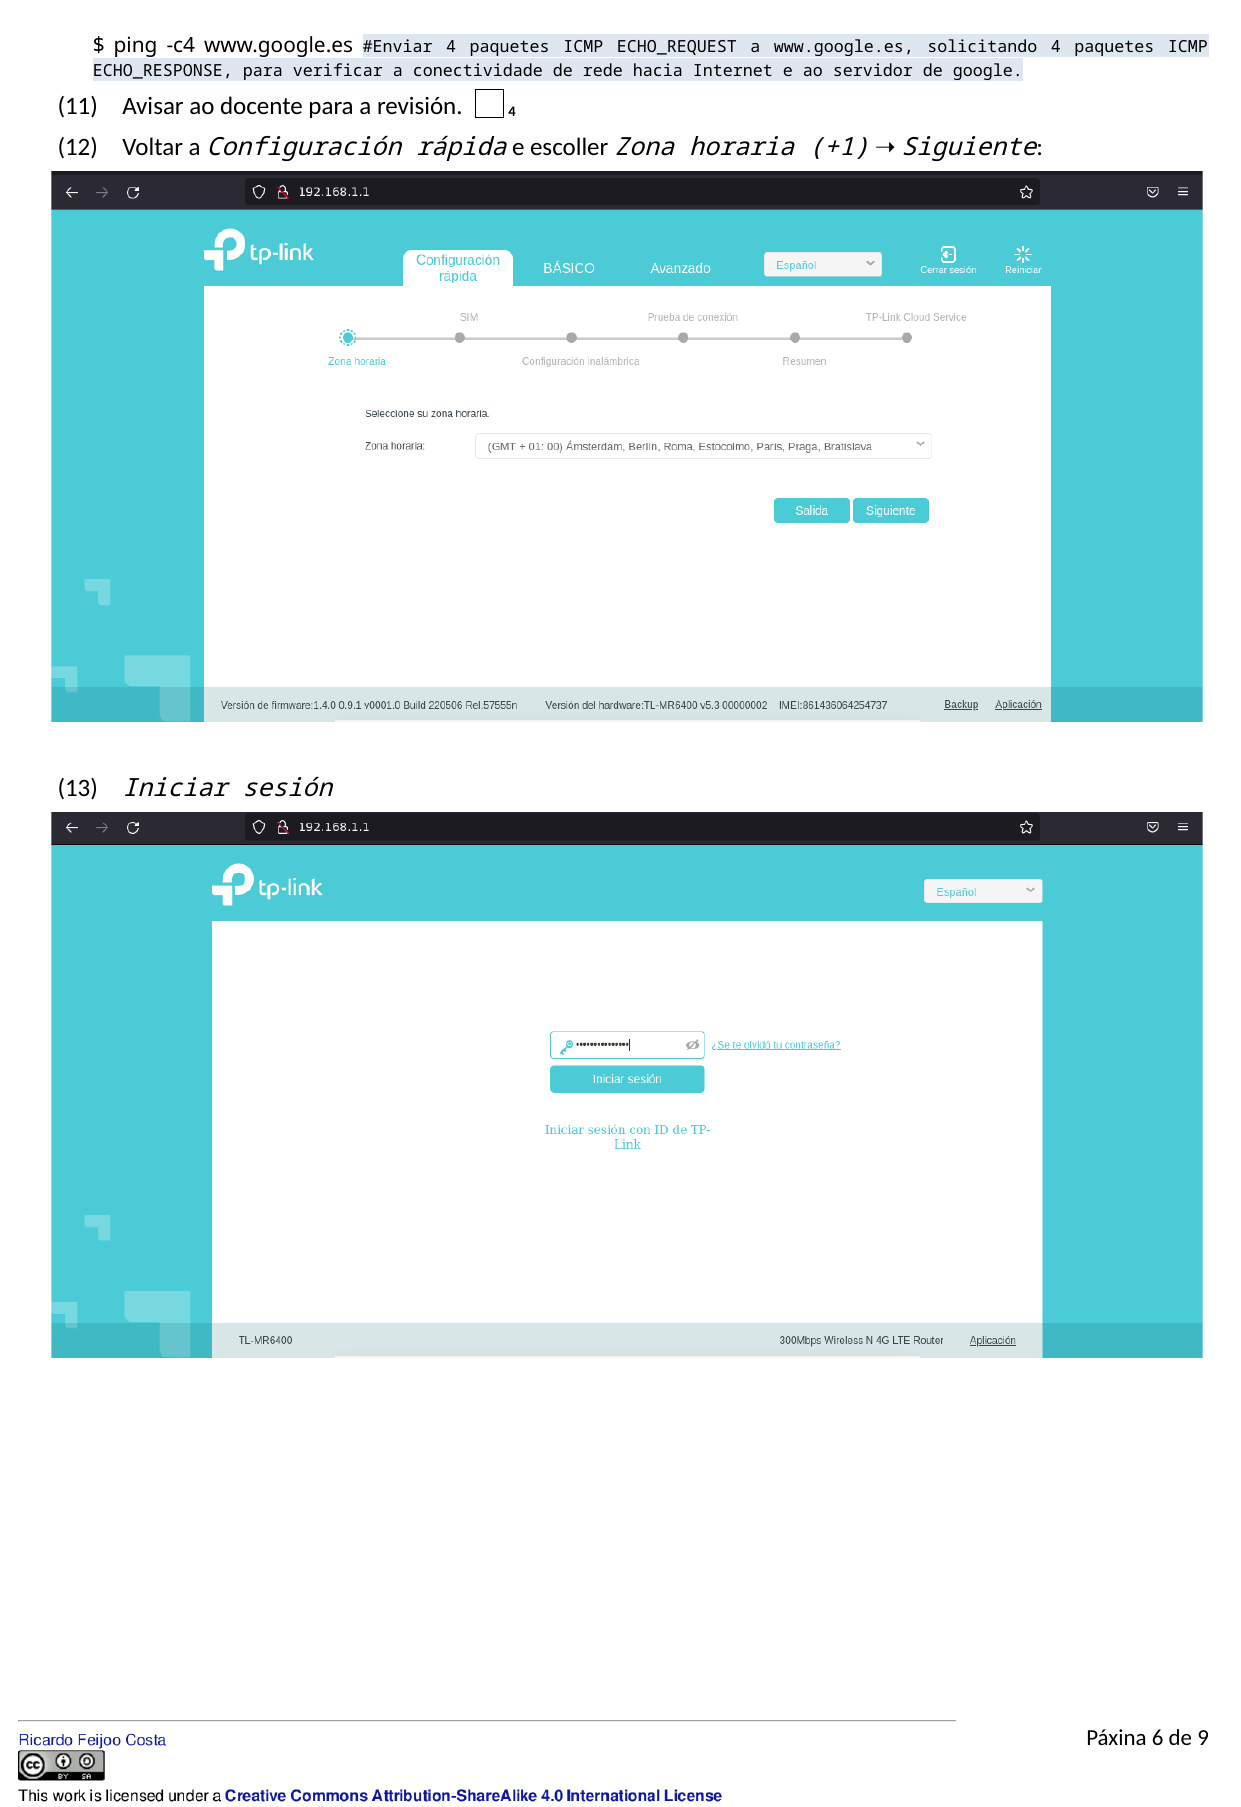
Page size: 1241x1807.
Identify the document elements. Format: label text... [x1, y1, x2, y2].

list $ ping -c4 www.google.es #Enviar 4 paquetes ICMP ECHO_REQUEST a www.google.es, solicitando 4 paquetes ICMP ECHO_RESPONSE, para verificar a conectividade de rede hacia Internet e ao servidor de google. [57, 30, 1209, 81]
list Iniciar sesión [57, 770, 1209, 804]
list Avisar ao docente para a revisión. 4 [57, 90, 1209, 120]
picture [8, 1715, 957, 1806]
list Voltar a Configuración rápida e escoller Zona horaria (+1) ➝ Siguiente: [57, 129, 1209, 163]
picture [51, 812, 1203, 1358]
picture [51, 171, 1203, 722]
